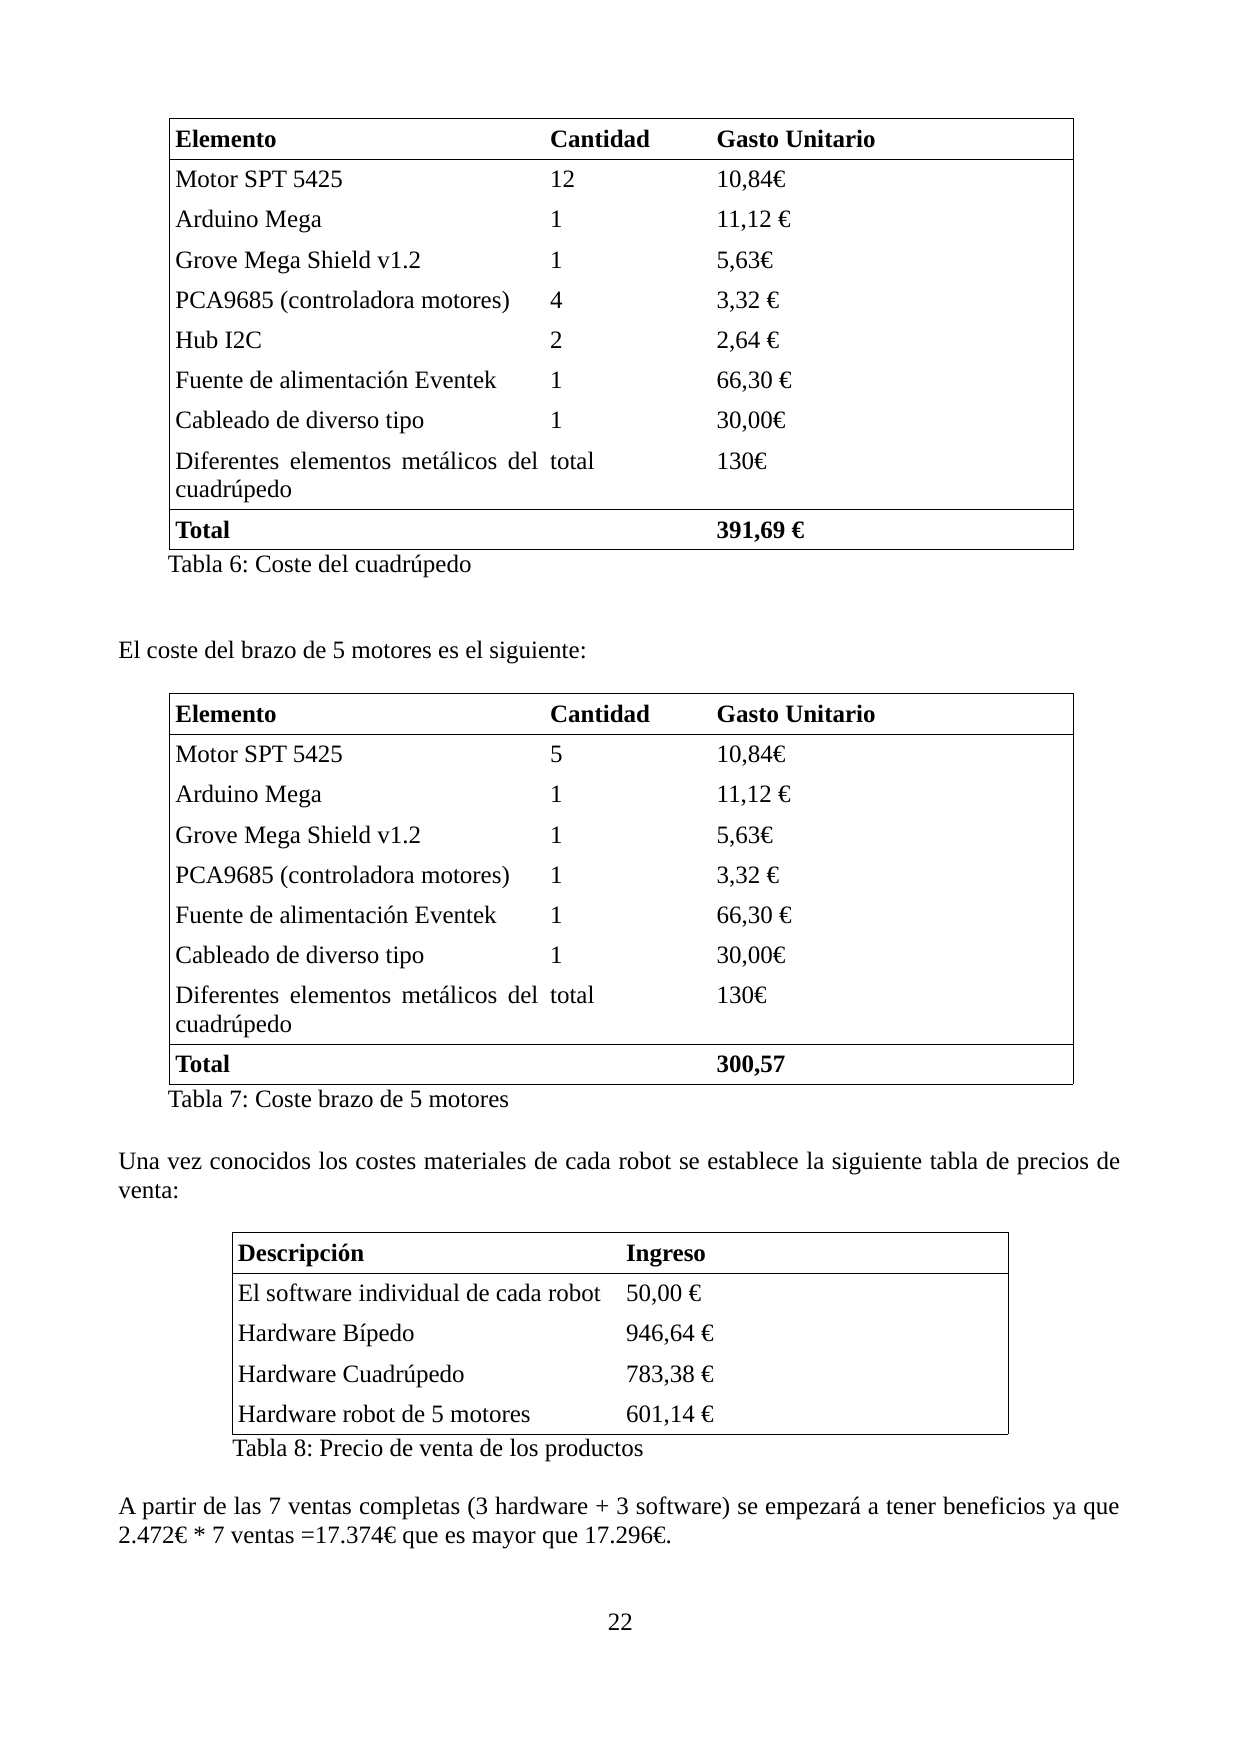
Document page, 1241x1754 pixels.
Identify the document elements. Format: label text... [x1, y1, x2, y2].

table_cell Hardware Bípedo [233, 1313, 620, 1353]
table_cell 12 [544, 160, 711, 199]
table_cell El software individual de cada robot [233, 1274, 620, 1313]
table_header Ingreso [620, 1233, 1008, 1272]
table_cell Grove Mega Shield v1.2 [170, 239, 544, 279]
table_header Cantidad [544, 119, 711, 158]
table_cell Total [170, 510, 544, 549]
table_cell Motor SPT 5425 [170, 160, 544, 199]
table_cell 10,84€ [711, 735, 1073, 774]
table_cell Grove Mega Shield v1.2 [170, 814, 544, 854]
text El coste del brazo de 5 motores es el siguiente: [118, 636, 1122, 664]
table_cell Diferentes elementos metálicos del cuadrúpedo [170, 440, 544, 509]
text Tabla 6: Coste del cuadrúpedo [168, 549, 1073, 578]
text Tabla 7: Coste brazo de 5 motores [168, 1084, 1073, 1113]
table_cell Total [170, 1045, 544, 1084]
table_cell total [544, 440, 711, 509]
table_cell total [544, 975, 711, 1044]
table_cell Cableado de diverso tipo [170, 400, 544, 440]
table_cell 3,32 € [711, 279, 1073, 319]
table_cell 5 [544, 735, 711, 774]
table_header Elemento [170, 694, 544, 733]
table_cell 946,64 € [620, 1313, 1008, 1353]
table_cell 30,00€ [711, 935, 1073, 975]
table_cell Fuente de alimentación Eventek [170, 894, 544, 934]
table_cell 1 [544, 814, 711, 854]
table_cell 601,14 € [620, 1393, 1008, 1433]
table_cell 3,32 € [711, 854, 1073, 894]
text A partir de las 7 ventas completas (3 hardware + 3 software) se empezará a tener beneficios ya que 2.472€ * 7 ventas =17.374€ que es mayor que 17.296€. [118, 1491, 1122, 1548]
table_cell Motor SPT 5425 [170, 735, 544, 774]
table_cell 130€ [711, 975, 1073, 1044]
table_header Elemento [170, 119, 544, 158]
table_cell 10,84€ [711, 160, 1073, 199]
table_cell 130€ [711, 440, 1073, 509]
table_cell 1 [544, 360, 711, 400]
table_cell 300,57 [711, 1045, 1073, 1084]
table_cell [544, 510, 711, 549]
table_cell 1 [544, 400, 711, 440]
table_cell 2 [544, 319, 711, 359]
table_header Descripción [233, 1233, 620, 1272]
table_cell [544, 1045, 711, 1084]
table_cell Fuente de alimentación Eventek [170, 360, 544, 400]
table_cell 1 [544, 894, 711, 934]
table_cell Diferentes elementos metálicos del cuadrúpedo [170, 975, 544, 1044]
table_cell 66,30 € [711, 360, 1073, 400]
table_cell PCA9685 (controladora motores) [170, 854, 544, 894]
text Tabla 8: Precio de venta de los productos [232, 1435, 1008, 1462]
table_cell 11,12 € [711, 199, 1073, 239]
table_cell 391,69 € [711, 510, 1073, 549]
table_cell 2,64 € [711, 319, 1073, 359]
table_cell 1 [544, 199, 711, 239]
table_cell 5,63€ [711, 814, 1073, 854]
table_header Gasto Unitario [711, 119, 1073, 158]
table_cell Hardware Cuadrúpedo [233, 1353, 620, 1393]
table_cell 1 [544, 774, 711, 814]
table_cell PCA9685 (controladora motores) [170, 279, 544, 319]
table_cell Arduino Mega [170, 199, 544, 239]
table_header Gasto Unitario [711, 694, 1073, 733]
table_cell 1 [544, 239, 711, 279]
table_cell 1 [544, 935, 711, 975]
table_cell 30,00€ [711, 400, 1073, 440]
table_cell Hardware robot de 5 motores [233, 1393, 620, 1433]
table_cell 1 [544, 854, 711, 894]
text Una vez conocidos los costes materiales de cada robot se establece la siguiente tabla de precios de venta: [118, 1146, 1122, 1203]
table_cell Hub I2C [170, 319, 544, 359]
table_cell 5,63€ [711, 239, 1073, 279]
table_cell 66,30 € [711, 894, 1073, 934]
table_cell Cableado de diverso tipo [170, 935, 544, 975]
table_cell 783,38 € [620, 1353, 1008, 1393]
table_header Cantidad [544, 694, 711, 733]
table_cell 50,00 € [620, 1274, 1008, 1313]
table_cell Arduino Mega [170, 774, 544, 814]
table_cell 4 [544, 279, 711, 319]
table_cell 11,12 € [711, 774, 1073, 814]
